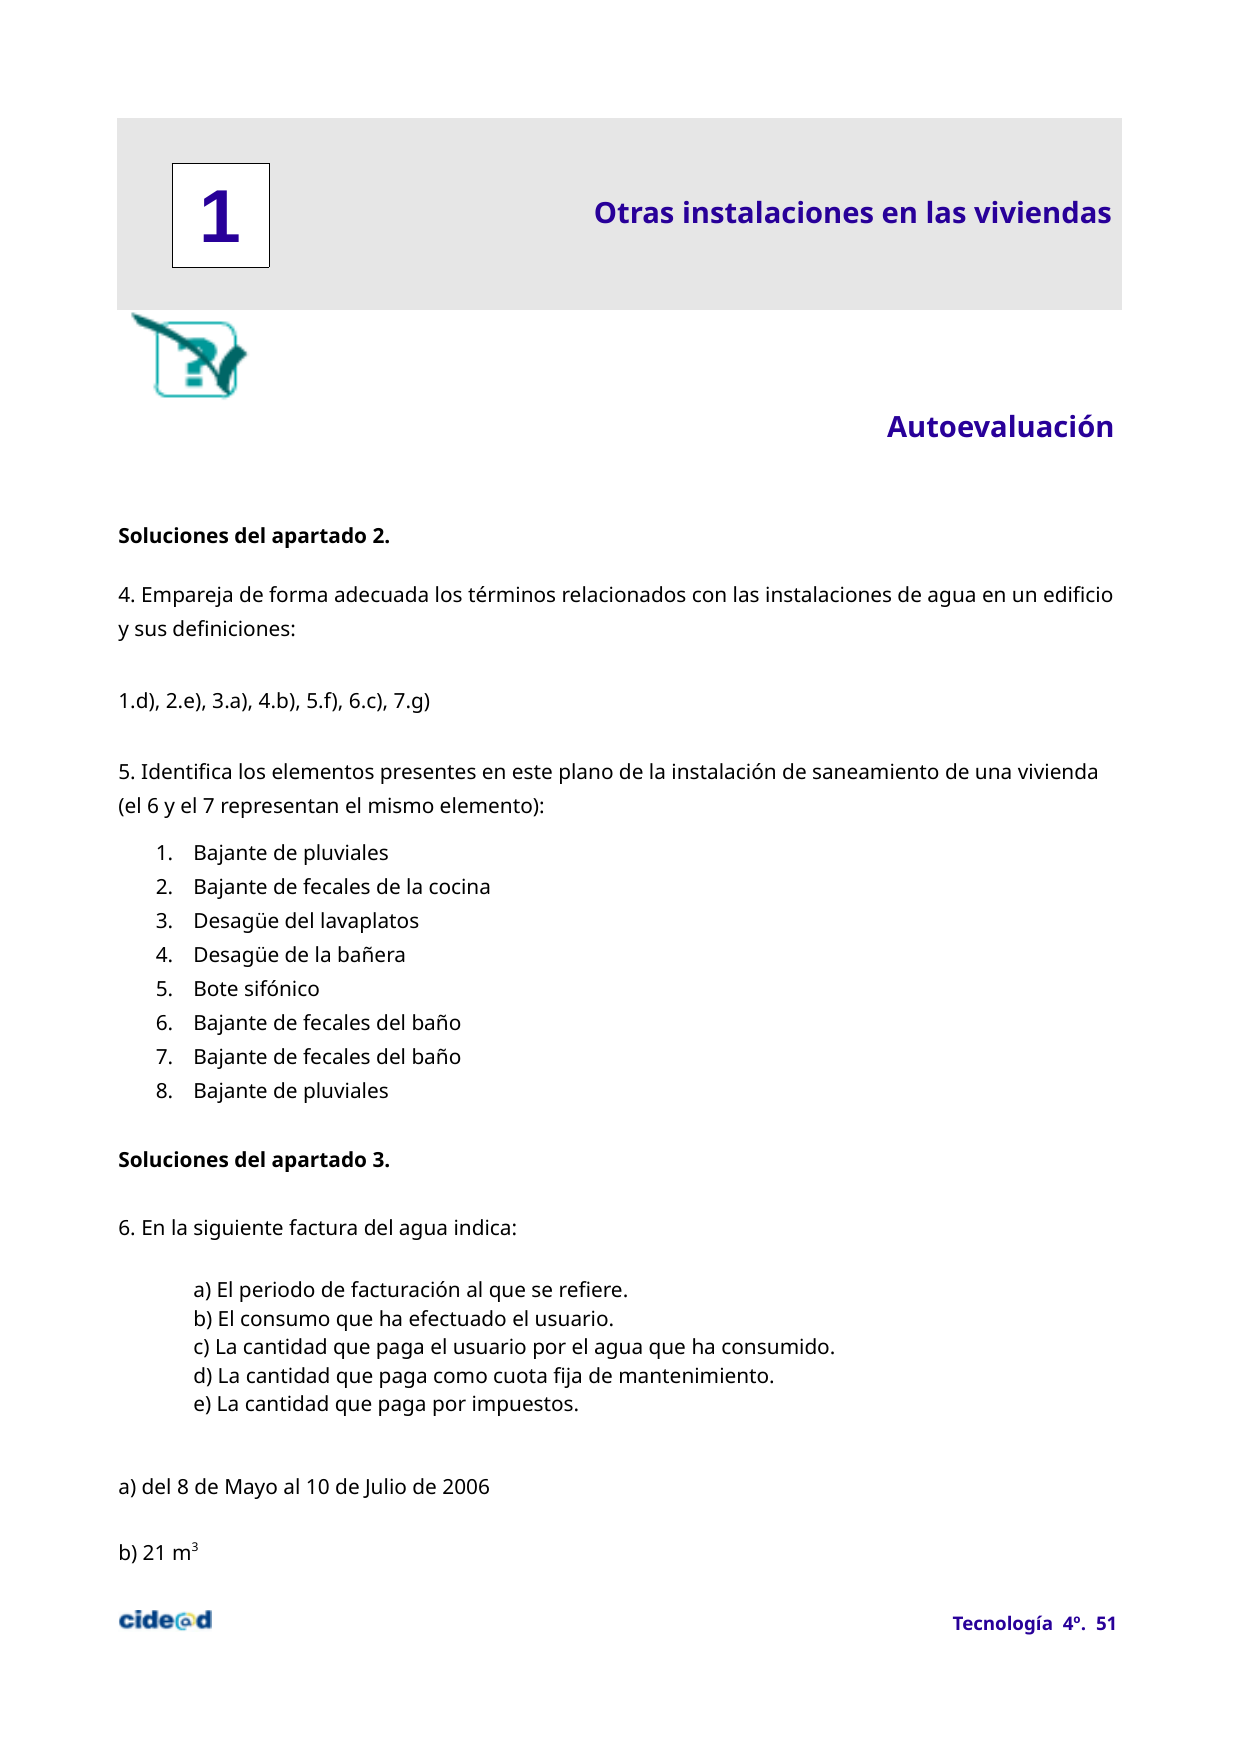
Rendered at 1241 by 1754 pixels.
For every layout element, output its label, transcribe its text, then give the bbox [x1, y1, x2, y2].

text Soluciones del apartado 2. [118, 521, 1122, 550]
list Desagüe del lavaplatos [156, 906, 1122, 935]
list Bajante de fecales del baño [156, 1042, 1122, 1071]
list Bote sifónico [156, 974, 1122, 1003]
table_header Otras instalaciones en las viviendas [117, 118, 1122, 310]
text 6. En la siguiente factura del agua indica: [118, 1213, 1122, 1241]
picture [130, 311, 252, 407]
text b) 21 m3 [118, 1538, 1122, 1567]
list a) El periodo de facturación al que se refiere. [156, 1276, 1122, 1304]
text 4. Empareja de forma adecuada los términos relacionados con las instalaciones de agua en un edificio y sus definiciones: [118, 580, 1122, 643]
list Bajante de fecales de la cocina [156, 872, 1122, 901]
text a) del 8 de Mayo al 10 de Julio de 2006 [118, 1472, 1122, 1501]
text 5. Identifica los elementos presentes en este plano de la instalación de saneamiento de una vivienda (el 6 y el 7 representan el mismo elemento): [118, 757, 1122, 820]
list e) La cantidad que paga por impuestos. [156, 1389, 1122, 1418]
list Bajante de pluviales [156, 1077, 1122, 1105]
list c) La cantidad que paga el usuario por el agua que ha consumido. [156, 1332, 1122, 1361]
list Bajante de fecales del baño [156, 1008, 1122, 1037]
picture [118, 1610, 212, 1632]
text 1.d), 2.e), 3.a), 4.b), 5.f), 6.c), 7.g) [118, 686, 1122, 714]
list b) El consumo que ha efectuado el usuario. [156, 1304, 1122, 1332]
list Bajante de pluviales [156, 838, 1122, 867]
text Autoevaluación [118, 310, 1122, 446]
list d) La cantidad que paga como cuota fija de mantenimiento. [156, 1361, 1122, 1389]
list Desagüe de la bañera [156, 940, 1122, 969]
text Soluciones del apartado 3. [118, 1145, 1122, 1173]
